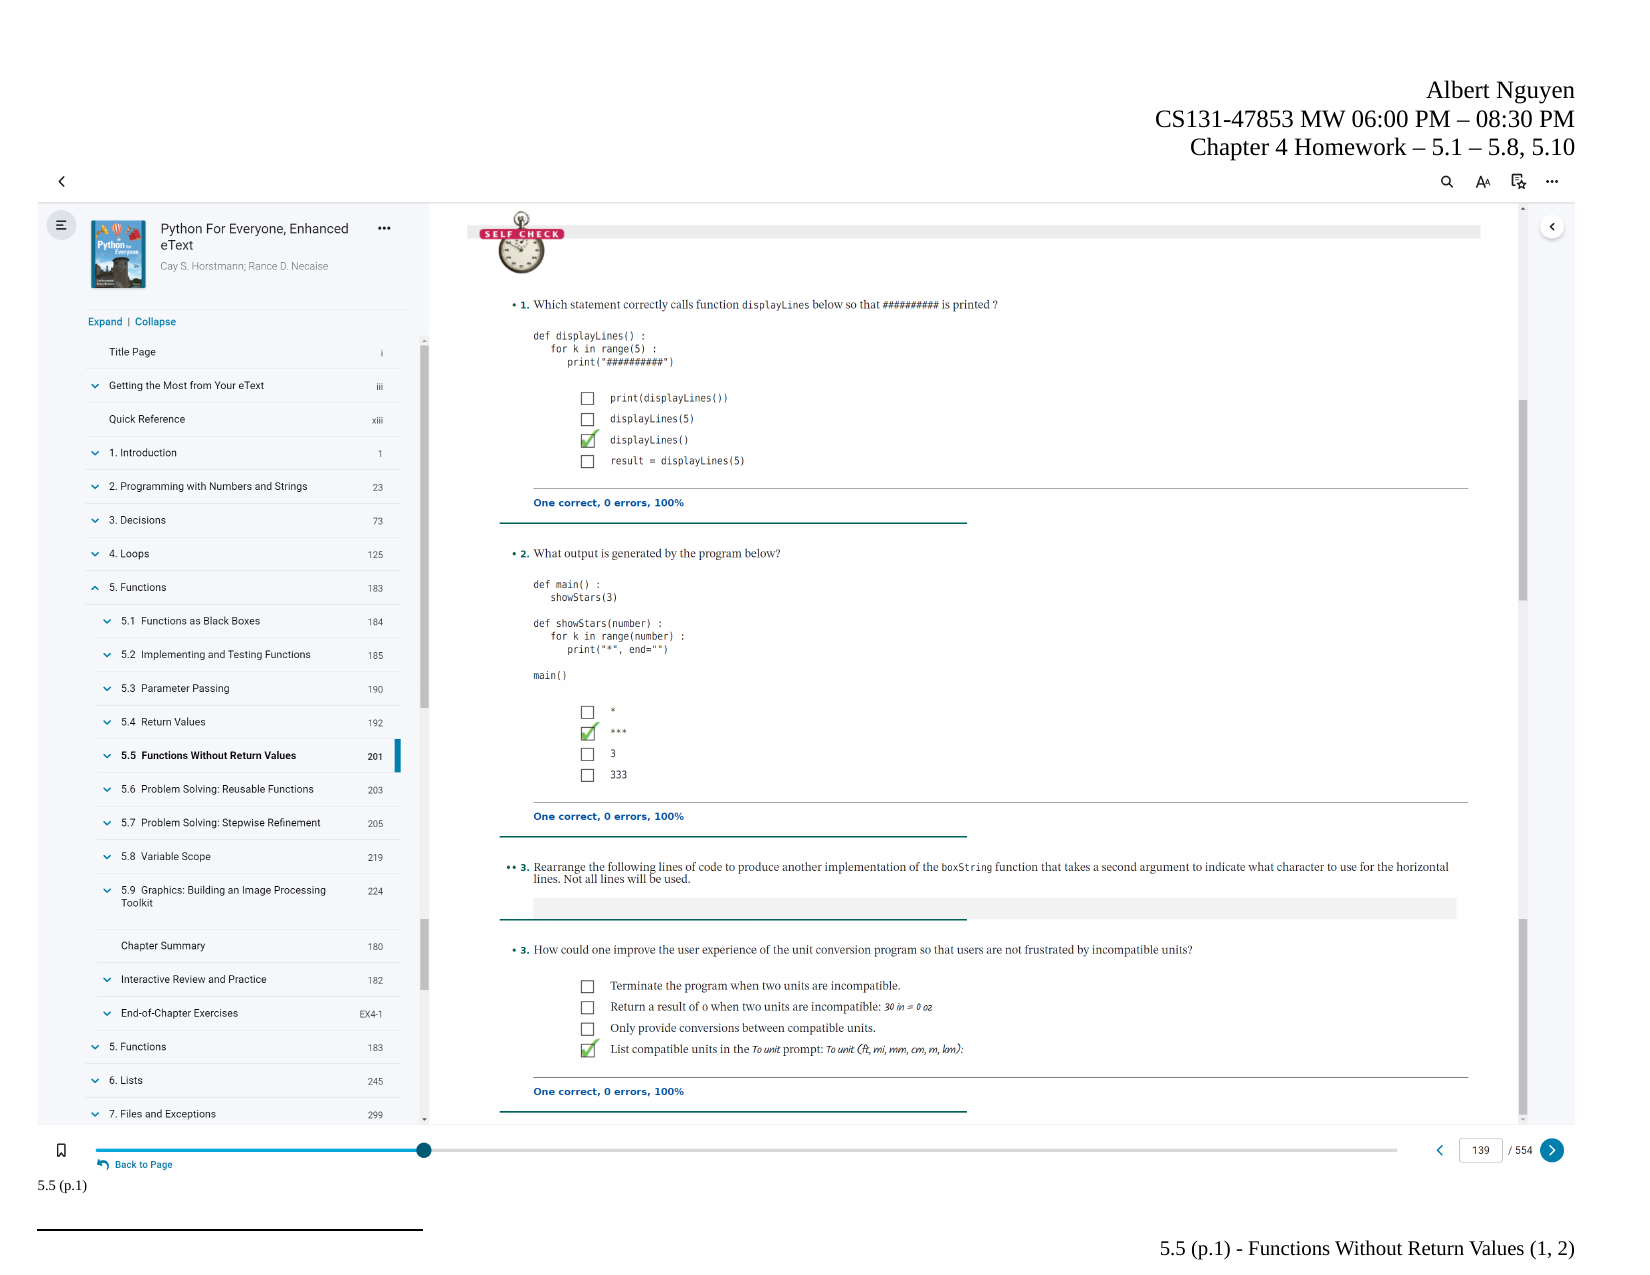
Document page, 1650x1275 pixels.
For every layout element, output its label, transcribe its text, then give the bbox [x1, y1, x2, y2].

picture [37, 161, 1575, 920]
text - Functions Without Return Values (1, 2) [37, 1236, 1575, 1260]
